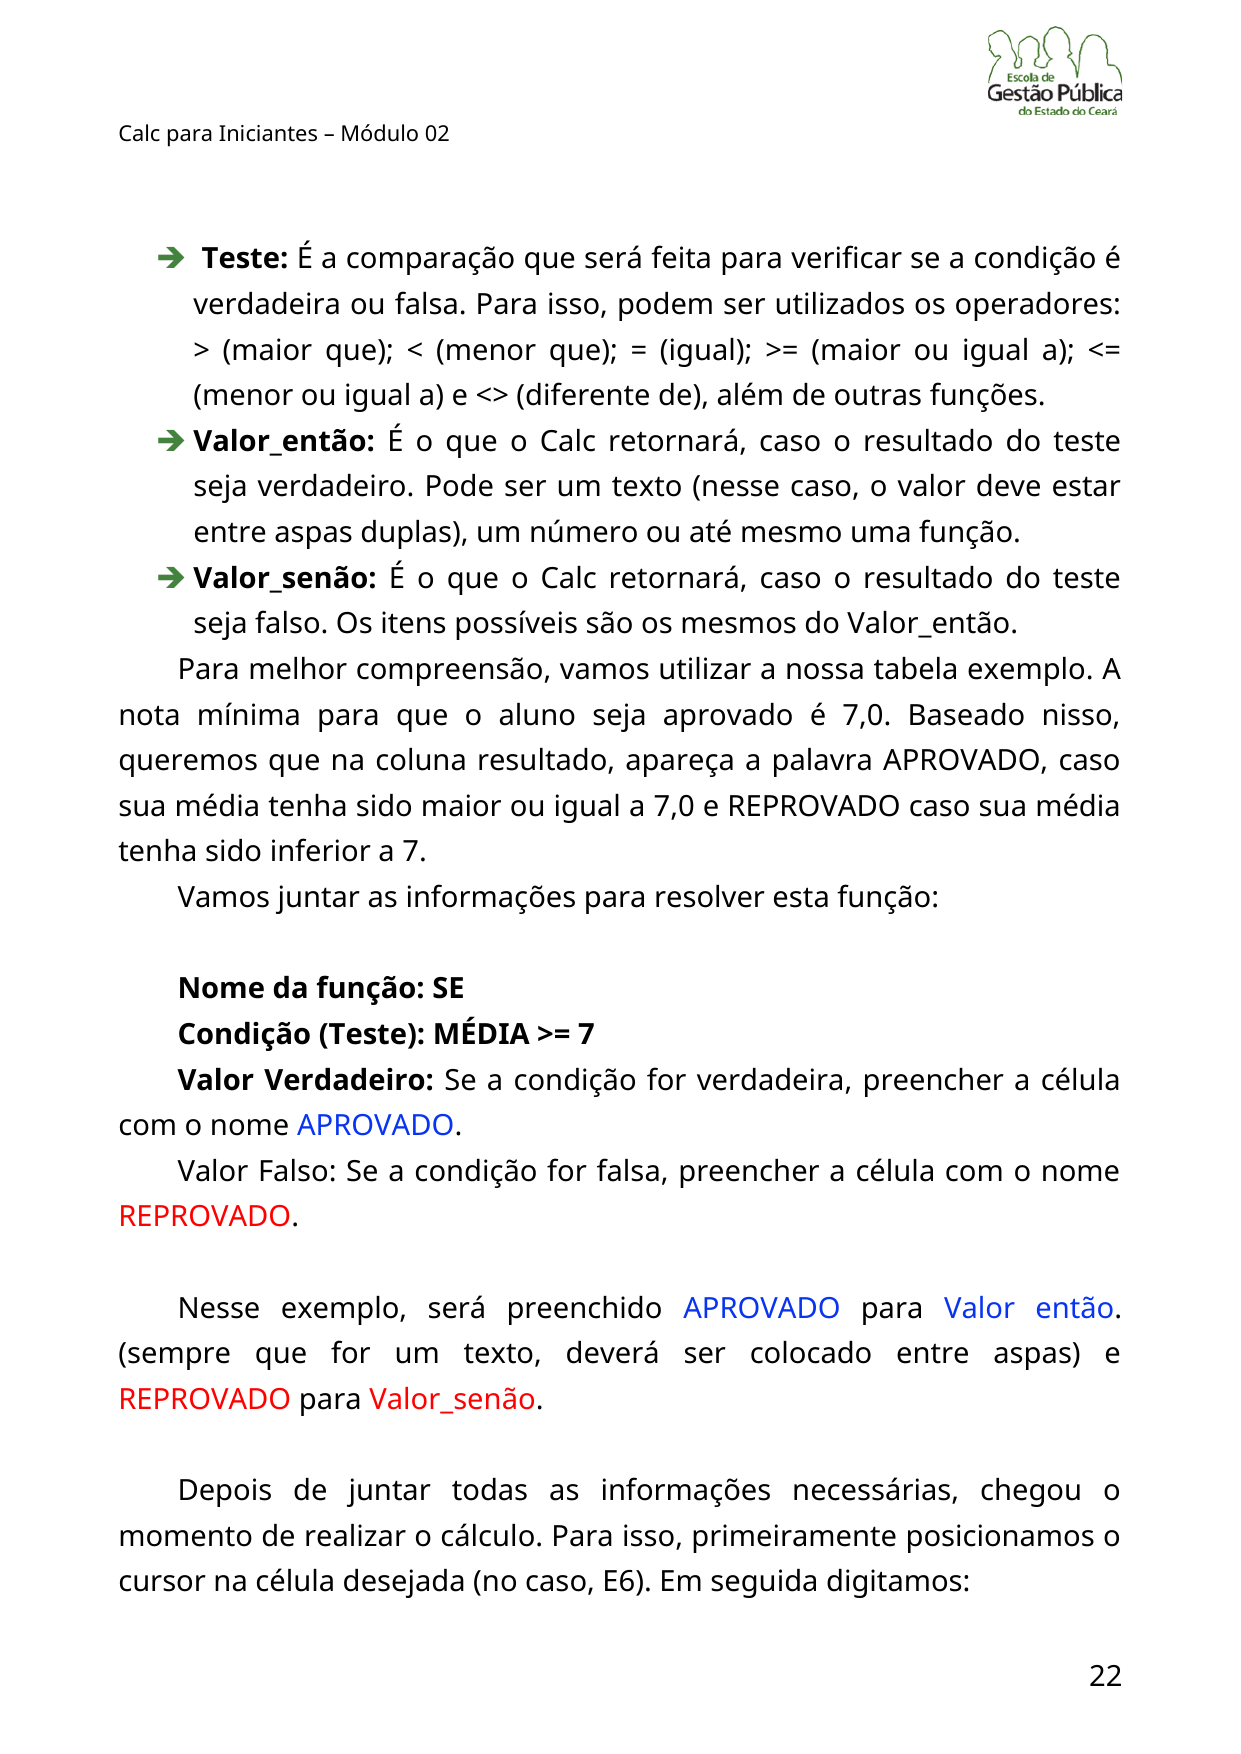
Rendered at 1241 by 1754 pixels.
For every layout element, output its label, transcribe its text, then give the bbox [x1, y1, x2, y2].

picture [118, 26, 1123, 115]
text Para melhor compreensão, vamos utilizar a nossa tabela exemplo. A nota mínima para que o aluno seja aprovado é 7,0. Baseado nisso, queremos que na coluna resultado, apareça a palavra APROVADO, caso sua média tenha sido maior ou igual a 7,0 e REPROVADO caso sua média tenha sido inferior a 7. [118, 648, 1122, 870]
text Condição (Teste): MÉDIA >= 7 [118, 1013, 1122, 1053]
text Depois de juntar todas as informações necessárias, chegou o momento de realizar o cálculo. Para isso, primeiramente posicionamos o cursor na célula desejada (no caso, E6). Em seguida digitamos: [118, 1469, 1122, 1600]
text Valor Verdadeiro: Se a condição for verdadeira, preencher a célula com o nome APROVADO. [118, 1059, 1122, 1144]
list Teste: É a comparação que será feita para verificar se a condição é verdadeira ou falsa. Para isso, podem ser utilizados os operadores: > (maior que); < (menor que); = (igual); >= (maior ou igual a); <= (menor ou igual a) e <> (diferente de), além de outras funções. [156, 238, 1122, 414]
list Valor_senão: É o que o Calc retornará, caso o resultado do teste seja falso. Os itens possíveis são os mesmos do Valor_então. [156, 557, 1122, 642]
text Nesse exemplo, será preenchido APROVADO para Valor então. (sempre que for um texto, deverá ser colocado entre aspas) e REPROVADO para Valor_senão. [118, 1287, 1122, 1418]
text Vamos juntar as informações para resolver esta função: [118, 876, 1122, 916]
text Valor Falso: Se a condição for falsa, preencher a célula com o nome REPROVADO. [118, 1150, 1122, 1235]
list Valor_então: É o que o Calc retornará, caso o resultado do teste seja verdadeiro. Pode ser um texto (nesse caso, o valor deve estar entre aspas duplas), um número ou até mesmo uma função. [156, 420, 1122, 551]
text Nome da função: SE [118, 968, 1122, 1007]
